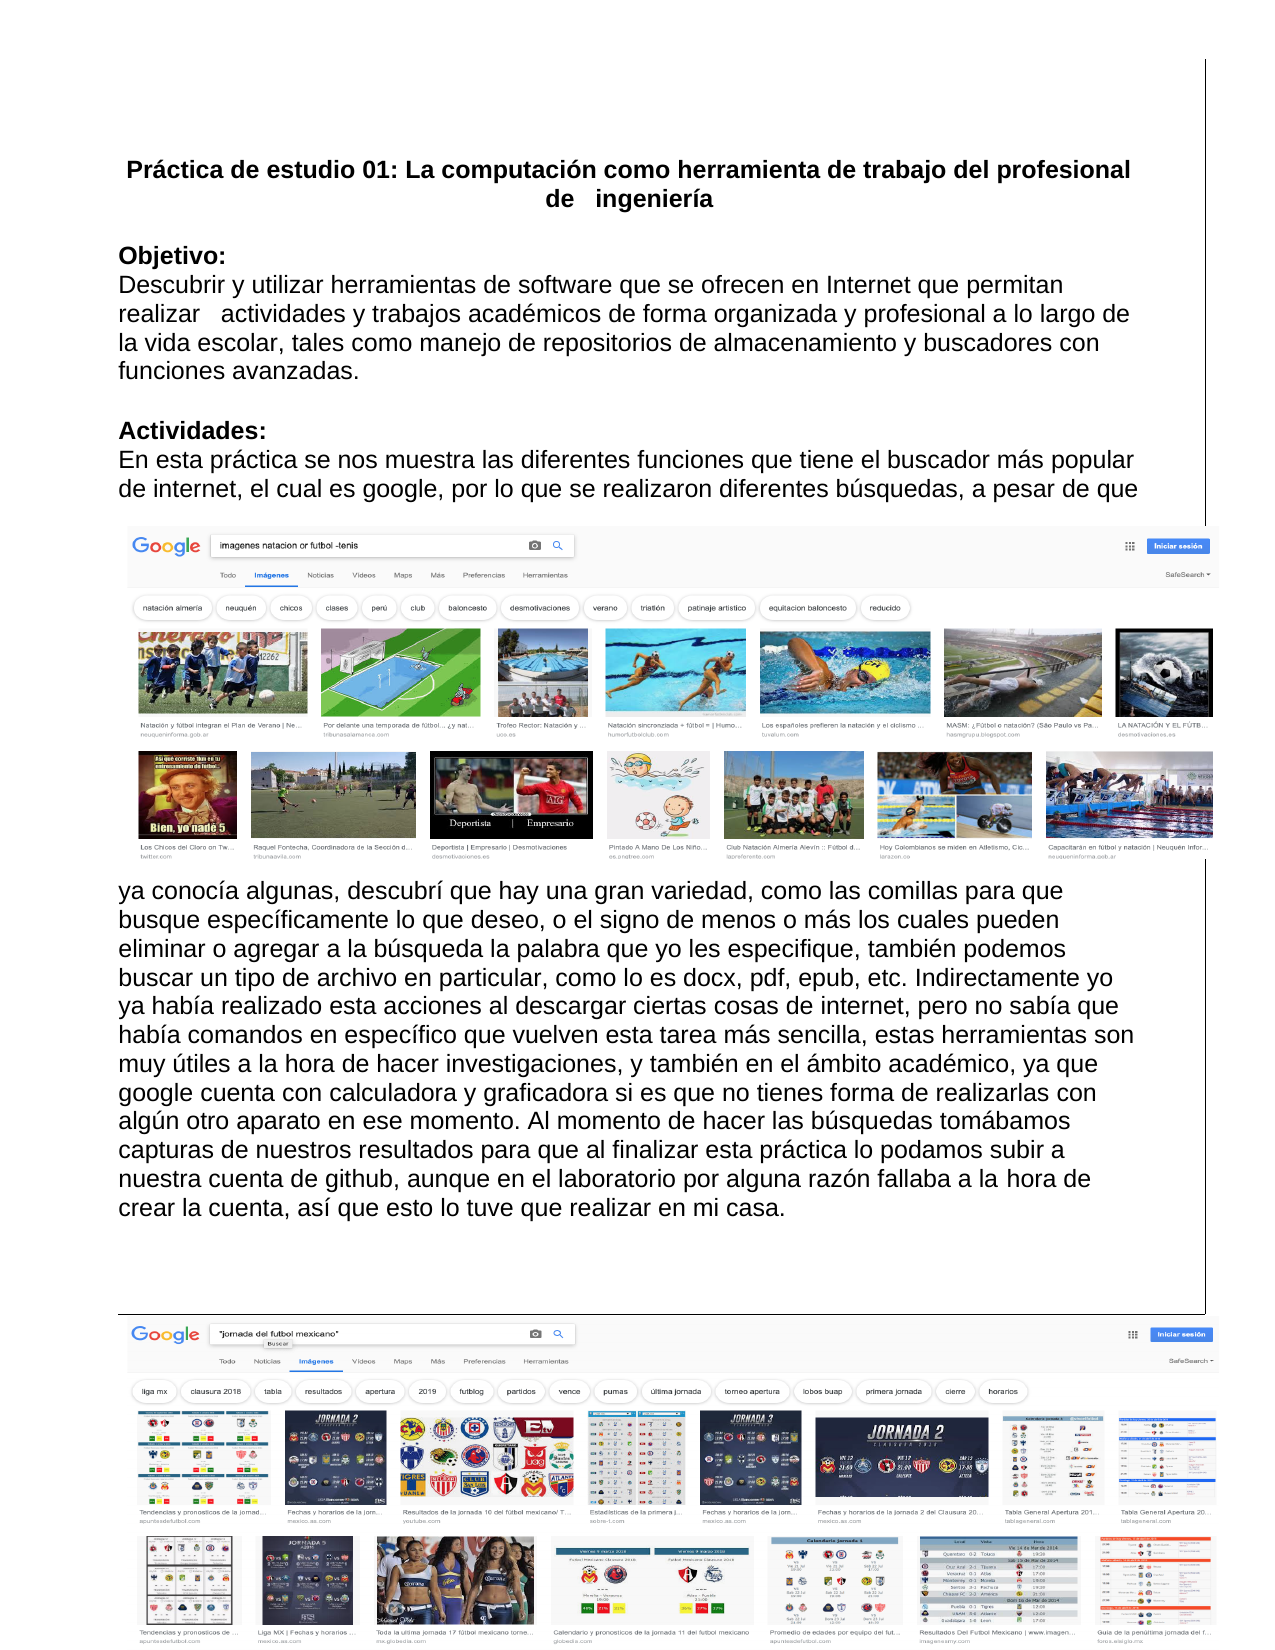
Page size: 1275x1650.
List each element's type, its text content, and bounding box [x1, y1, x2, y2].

text Actividades: [118, 416, 1205, 445]
text En esta práctica se nos muestra las diferentes funciones que tiene el buscador más popular de internet, el cual es google, por lo que se realizaron diferentes búsquedas, a pesar de que ya conocía algunas, descubrí que hay una gran variedad, como las comillas para que busque específicamente lo que deseo, o el signo de menos o más los cuales pueden eliminar o agregar a la búsqueda la palabra que yo les especifique, también podemos buscar un tipo de archivo en particular, como lo es docx, pdf, epub, etc. Indirectamente yo ya había realizado esta acciones al descargar ciertas cosas de internet, pero no sabía que había comandos en específico que vuelven esta tarea más sencilla, estas herramientas son muy útiles a la hora de hacer investigaciones, y también en el ámbito académico, ya que google cuenta con calculadora y graficadora si es que no tienes forma de realizarlas con algún otro aparato en ese momento. Al momento de hacer las búsquedas tomábamos capturas de nuestros resultados para que al finalizar esta práctica lo podamos subir a nuestra cuenta de github, aunque en el laboratorio por alguna razón fallaba a la hora de crear la cuenta, así que esto lo tuve que realizar en mi casa. [118, 445, 1205, 1221]
text Objetivo: [118, 241, 1205, 270]
text Práctica de estudio 01: La computación como herramienta de trabajo del profesional de ingeniería [118, 155, 1205, 212]
text Descubrir y utilizar herramientas de software que se ofrecen en Internet que permitan realizar actividades y trabajos académicos de forma organizada y profesional a lo largo de la vida escolar, tales como manejo de repositorios de almacenamiento y buscadores con funciones avanzadas. [118, 270, 1205, 385]
